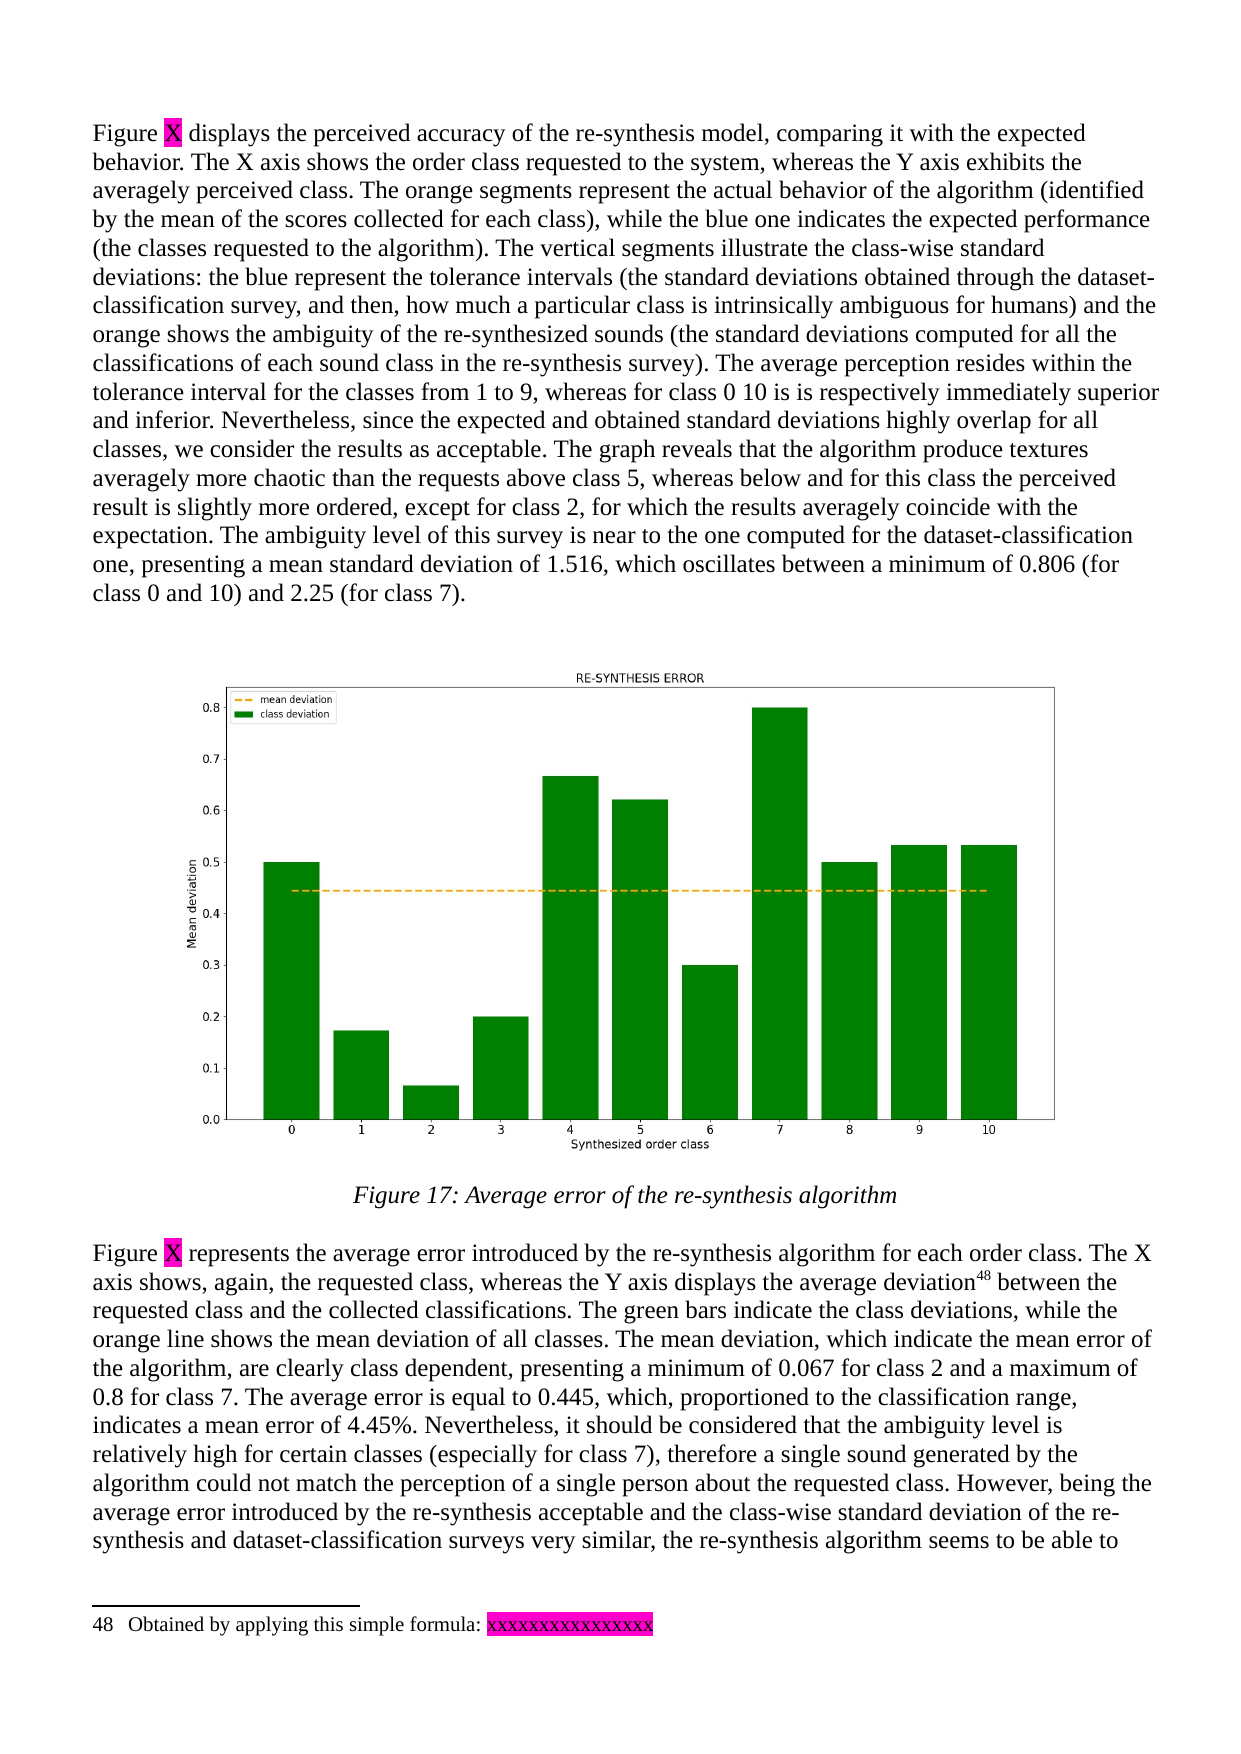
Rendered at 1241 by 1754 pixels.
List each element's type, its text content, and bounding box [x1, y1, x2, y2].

text Obtained by applying this simple formula: xxxxxxxxxxxxxxxx [92, 1612, 1160, 1636]
text Figure X displays the perceived accuracy of the re-synthesis model, comparing it with the expected behavior. The X axis shows the order class requested to the system, whereas the Y axis exhibits the averagely perceived class. The orange segments represent the actual behavior of the algorithm (identified by the mean of the scores collected for each class), while the blue one indicates the expected performance (the classes requested to the algorithm). The vertical segments illustrate the class-wise standard deviations: the blue represent the tolerance intervals (the standard deviations obtained through the dataset-classification survey, and then, how much a particular class is intrinsically ambiguous for humans) and the orange shows the ambiguity of the re-synthesized sounds (the standard deviations computed for all the classifications of each sound class in the re-synthesis survey). The average perception resides within the tolerance interval for the classes from 1 to 9, whereas for class 0 10 is is respectively immediately superior and inferior. Nevertheless, since the expected and obtained standard deviations highly overlap for all classes, we consider the results as acceptable. The graph reveals that the algorithm produce textures averagely more chaotic than the requests above class 5, whereas below and for this class the perceived result is slightly more ordered, except for class 2, for which the results averagely coincide with the expectation. The ambiguity level of this survey is near to the one computed for the dataset-classification one, presenting a mean standard deviation of 1.516, which oscillates between a minimum of 0.806 (for class 0 and 10) and 2.25 (for class 7). [92, 118, 1160, 607]
picture [92, 619, 1161, 1181]
text Figure X represents the average error introduced by the re-synthesis algorithm for each order class. The X axis shows, again, the requested class, whereas the Y axis displays the average deviation between the requested class and the collected classifications. The green bars indicate the class deviations, while the orange line shows the mean deviation of all classes. The mean deviation, which indicate the mean error of the algorithm, are clearly class dependent, presenting a minimum of 0.067 for class 2 and a maximum of 0.8 for class 7. The average error is equal to 0.445, which, proportioned to the classification range, indicates a mean error of 4.45%. Nevertheless, it should be considered that the ambiguity level is relatively high for certain classes (especially for class 7), therefore a single sound generated by the algorithm could not match the perception of a single person about the requested class. However, being the average error introduced by the re-synthesis acceptable and the class-wise standard deviation of the re-synthesis and dataset-classification surveys very similar, the re-synthesis algorithm seems to be able to [92, 1238, 1160, 1554]
text Figure 17: Average error of the re-synthesis algorithm [92, 1181, 1160, 1209]
